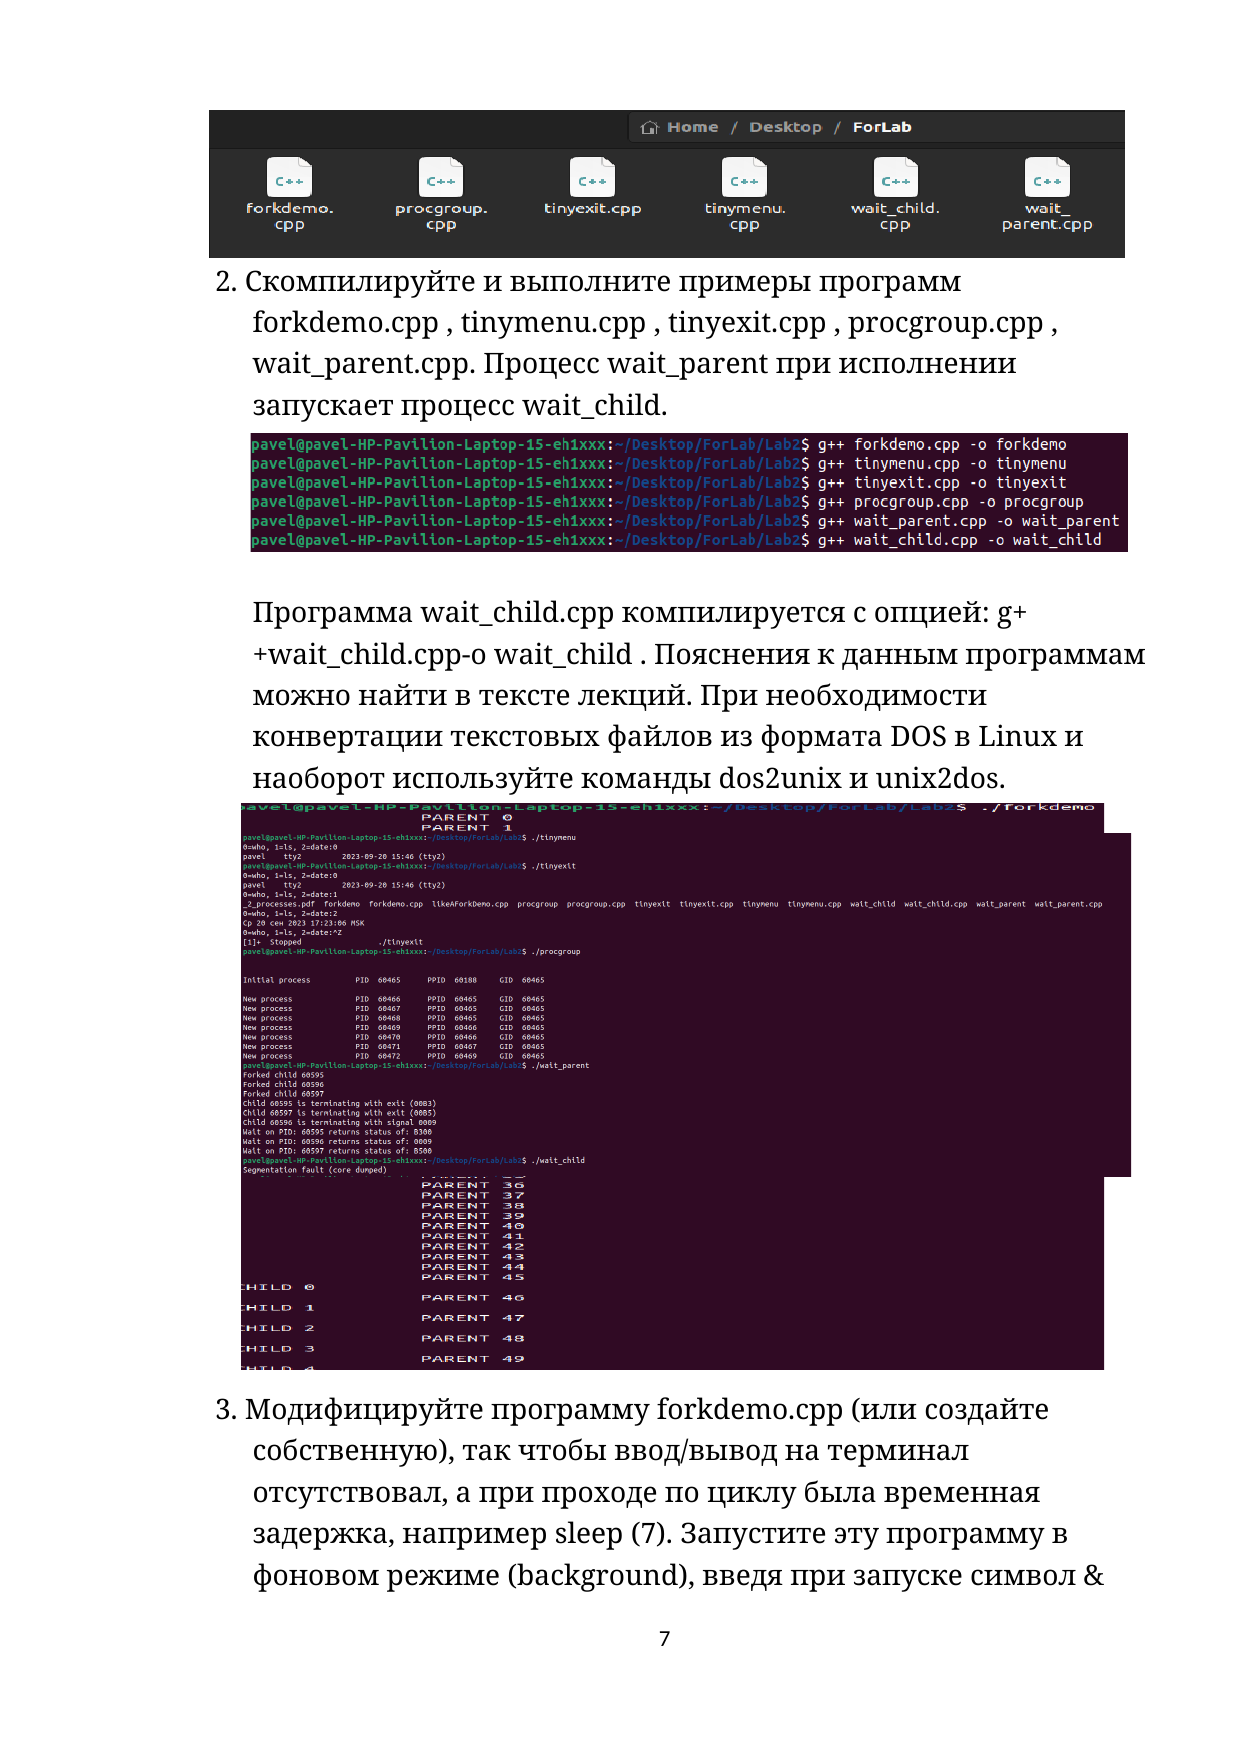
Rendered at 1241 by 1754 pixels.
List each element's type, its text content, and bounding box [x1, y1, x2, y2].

picture [250, 433, 1128, 552]
text 3. Модифицируйте программу forkdemo.cpp (или создайте собственную), так чтобы ввод/вывод на терминал отсутствовал, а при проходе по циклу была временная задержка, например sleep (7). Запустите эту программу в фоновом режиме (background), введя при запуске символ & [215, 816, 1152, 1593]
text 2. Скомпилируйте и выполните примеры программ forkdemo.cpp , tinymenu.cpp , tinyexit.cpp , procgroup.cpp , wait_parent.cpp. Процесс wait_parent при исполнении запускает процесс wait_child. Программа wait_child.cpp компилируется с опцией: g++wait_child.cpp-o wait_child . Пояснения к данным программам можно найти в тексте лекций. При необходимости конвертации текстовых файлов из формата DOS в Linux и наоборот используйте команды dos2unix и unix2dos. [215, 118, 1152, 796]
picture [241, 803, 1132, 1370]
picture [209, 110, 1125, 258]
